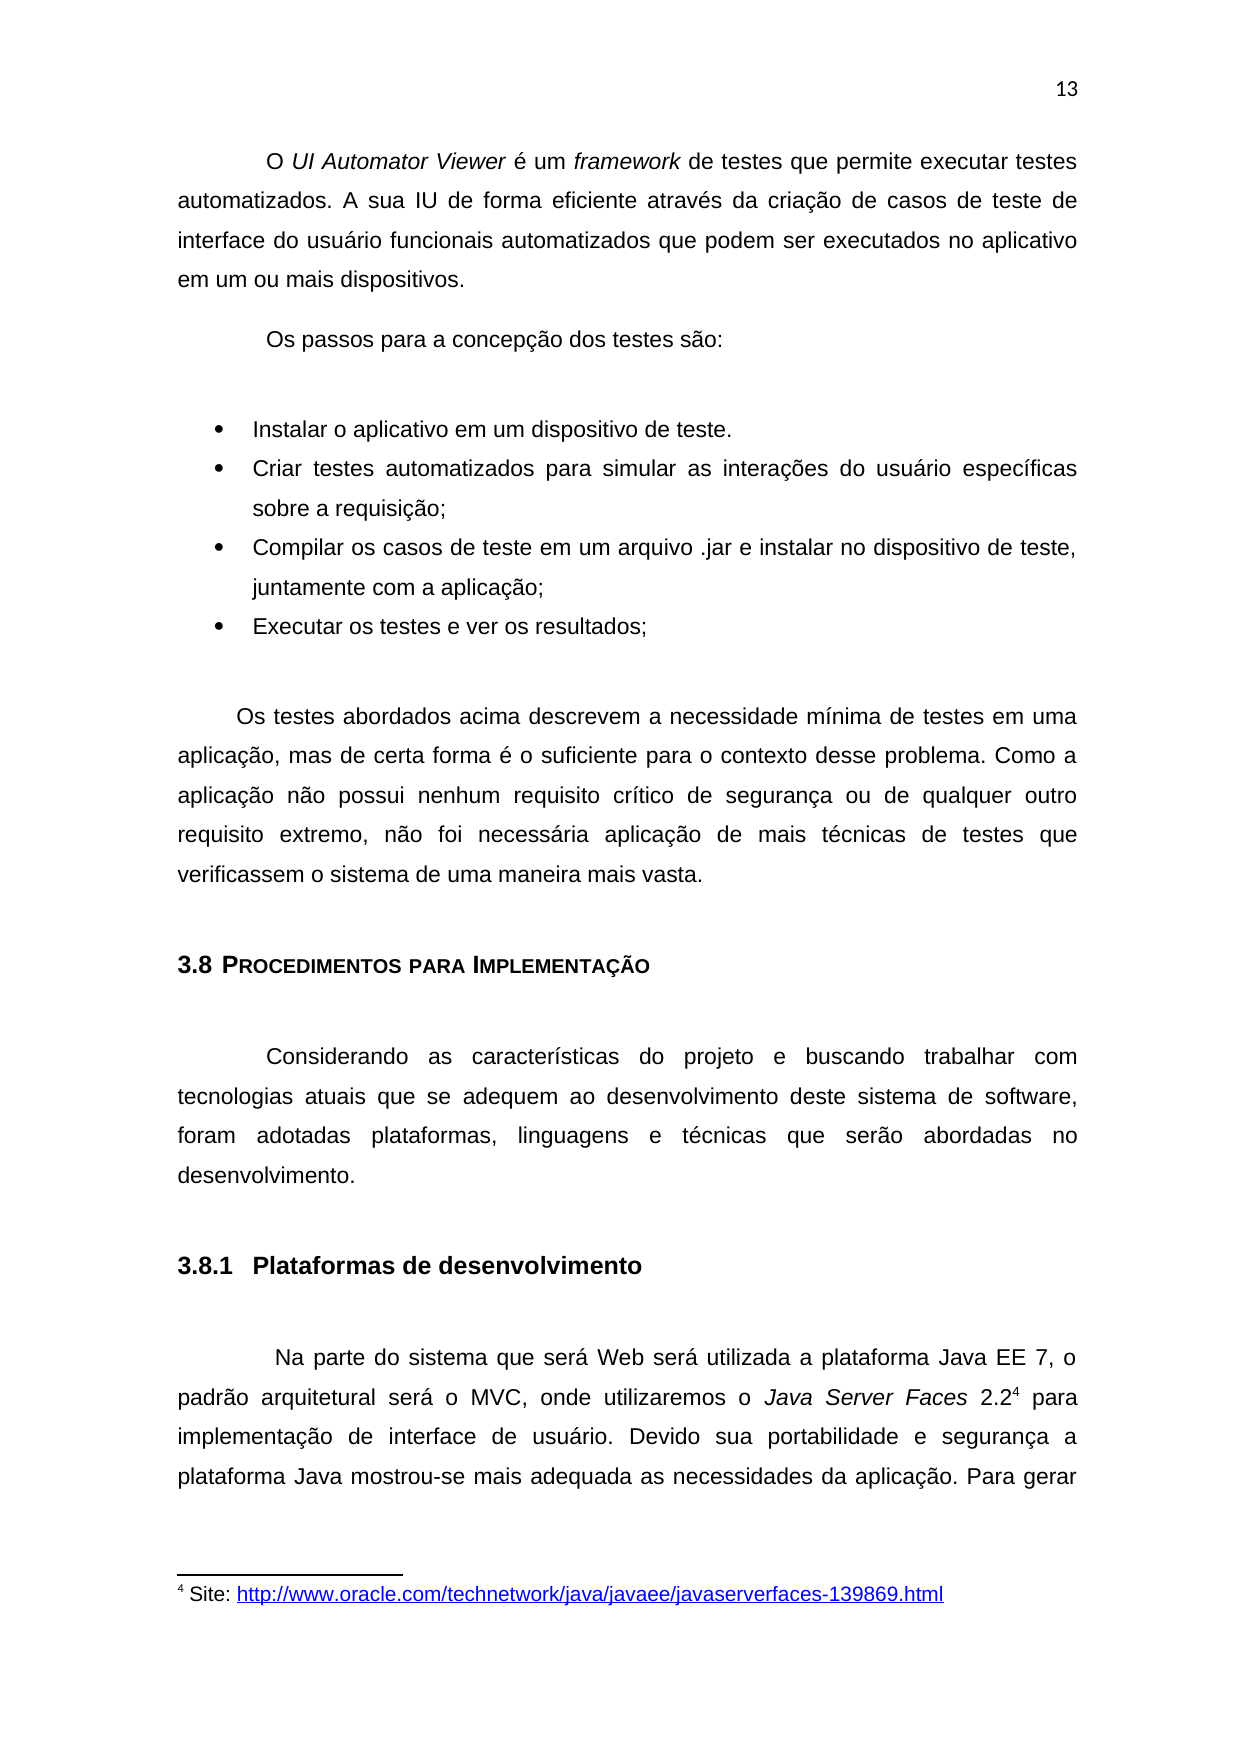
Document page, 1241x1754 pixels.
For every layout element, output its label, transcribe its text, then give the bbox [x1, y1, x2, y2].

text Os passos para a concepção dos testes são: [177, 326, 1078, 353]
list Criar testes automatizados para simular as interações do usuário específicas sobre a requisição; [215, 455, 1078, 521]
text O UI Automator Viewer é um framework de testes que permite executar testes automatizados. A sua IU de forma eficiente através da criação de casos de teste de interface do usuário funcionais automatizados que podem ser executados no aplicativo em um ou mais dispositivos. [177, 148, 1078, 292]
text Na parte do sistema que será Web será utilizada a plataforma Java EE 7, o padrão arquitetural será o MVC, onde utilizaremos o Java Server Faces 2.2 para implementação de interface de usuário. Devido sua portabilidade e segurança a plataforma Java mostrou-se mais adequada as necessidades da aplicação. Para gerar [177, 1344, 1078, 1489]
list Procedimentos para Implementação [177, 950, 1078, 979]
list Executar os testes e ver os resultados; [215, 613, 1078, 640]
text Site: http://www.oracle.com/technetwork/java/javaee/javaserverfaces-139869.html [177, 1581, 1078, 1606]
text Considerando as características do projeto e buscando trabalhar com tecnologias atuais que se adequem ao desenvolvimento deste sistema de software, foram adotadas plataformas, linguagens e técnicas que serão abordadas no desenvolvimento. [177, 1043, 1078, 1188]
list Instalar o aplicativo em um dispositivo de teste. [215, 416, 1078, 442]
list Plataformas de desenvolvimento [177, 1251, 1078, 1280]
text Os testes abordados acima descrevem a necessidade mínima de testes em uma aplicação, mas de certa forma é o suficiente para o contexto desse problema. Como a aplicação não possui nenhum requisito crítico de segurança ou de qualquer outro requisito extremo, não foi necessária aplicação de mais técnicas de testes que verificassem o sistema de uma maneira mais vasta. [177, 703, 1078, 887]
list Compilar os casos de teste em um arquivo .jar e instalar no dispositivo de teste, juntamente com a aplicação; [215, 534, 1078, 600]
